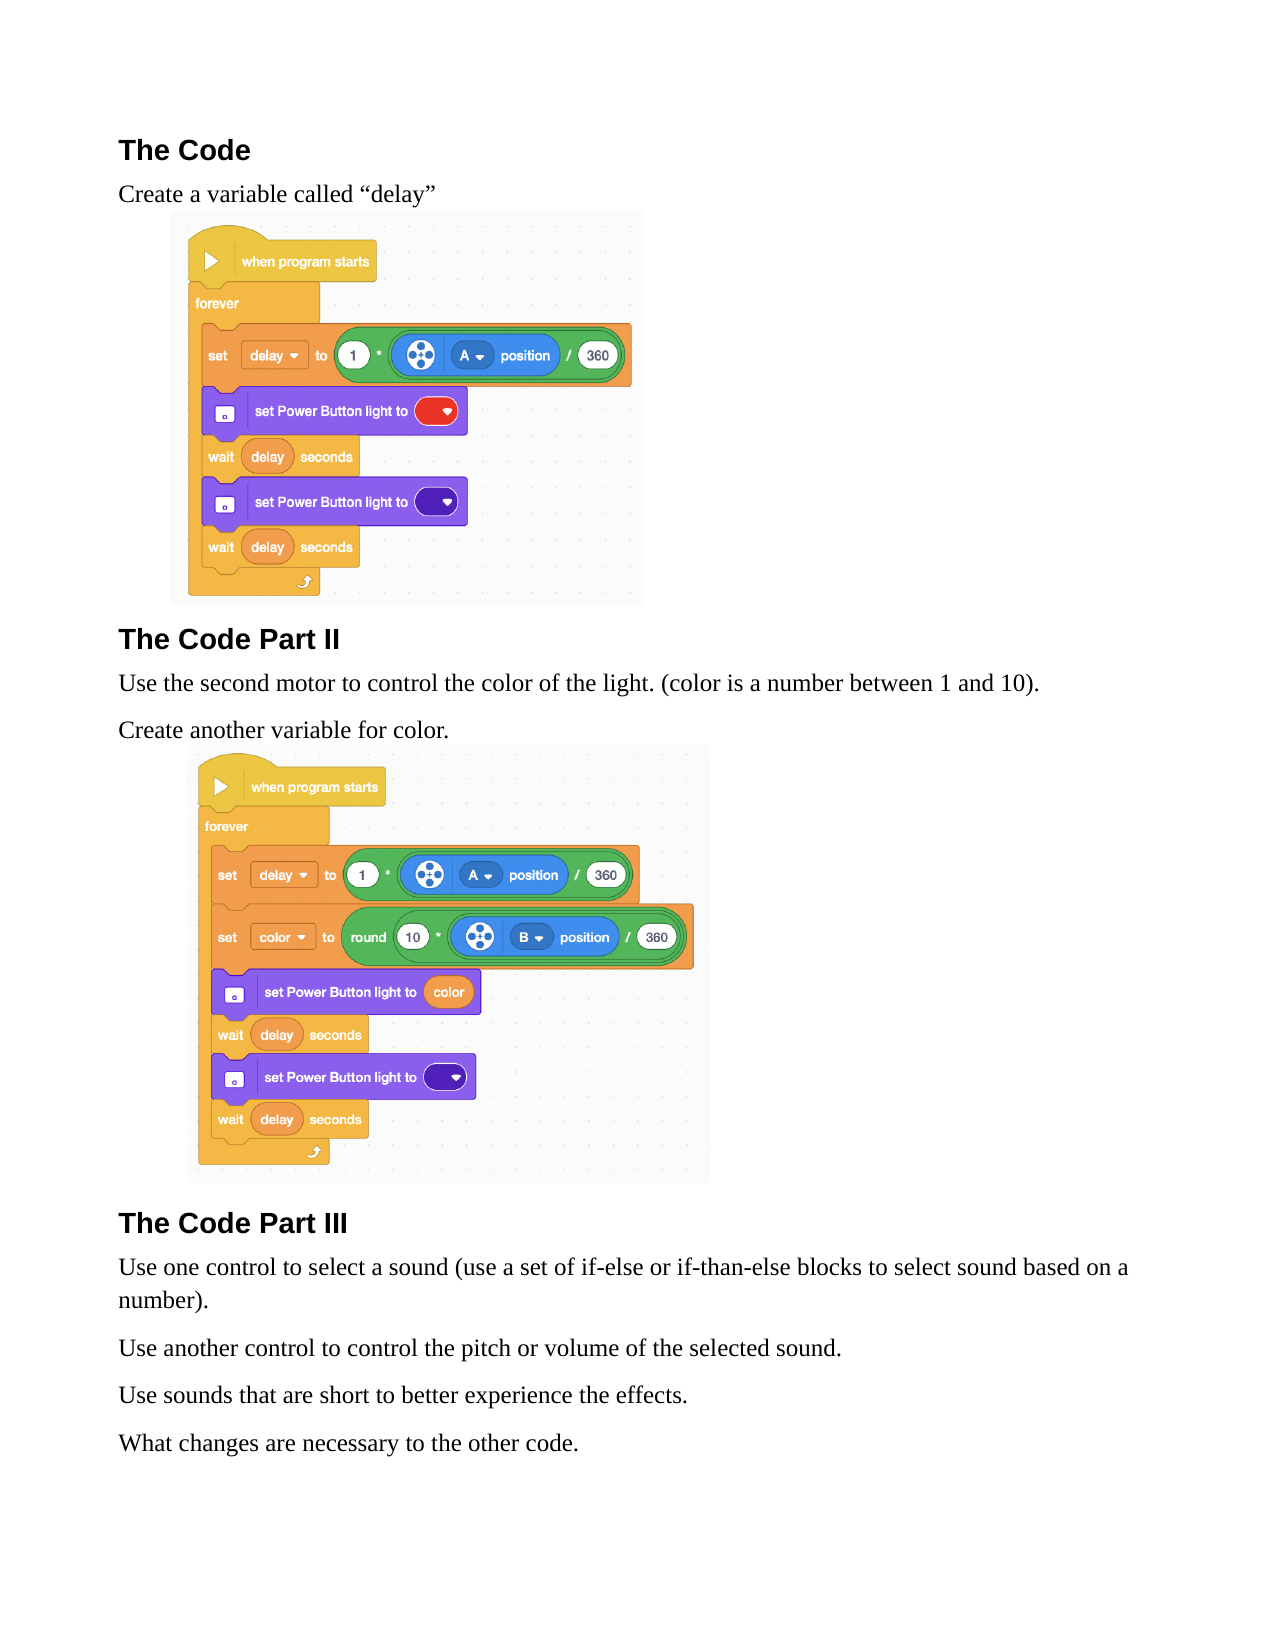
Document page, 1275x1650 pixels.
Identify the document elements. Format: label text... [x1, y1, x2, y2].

text Use another control to control the pitch or volume of the selected sound. [118, 1333, 1157, 1361]
text What changes are necessary to the other code. [118, 1428, 1157, 1457]
subtitle The Code Part II [118, 622, 1157, 655]
text Create another variable for color. [118, 715, 1157, 744]
text Use sounds that are short to better experience the effects. [118, 1380, 1157, 1409]
text Create a variable called “delay” [118, 179, 1157, 207]
picture [169, 210, 644, 606]
subtitle The Code [118, 133, 1157, 166]
subtitle The Code Part III [118, 1206, 1157, 1239]
picture [187, 745, 711, 1183]
text Use the second motor to control the color of the light. (color is a number between 1 and 10). [118, 668, 1157, 697]
text Use one control to select a sound (use a set of if-else or if-than-else blocks to select sound based on a number). [118, 1252, 1157, 1314]
